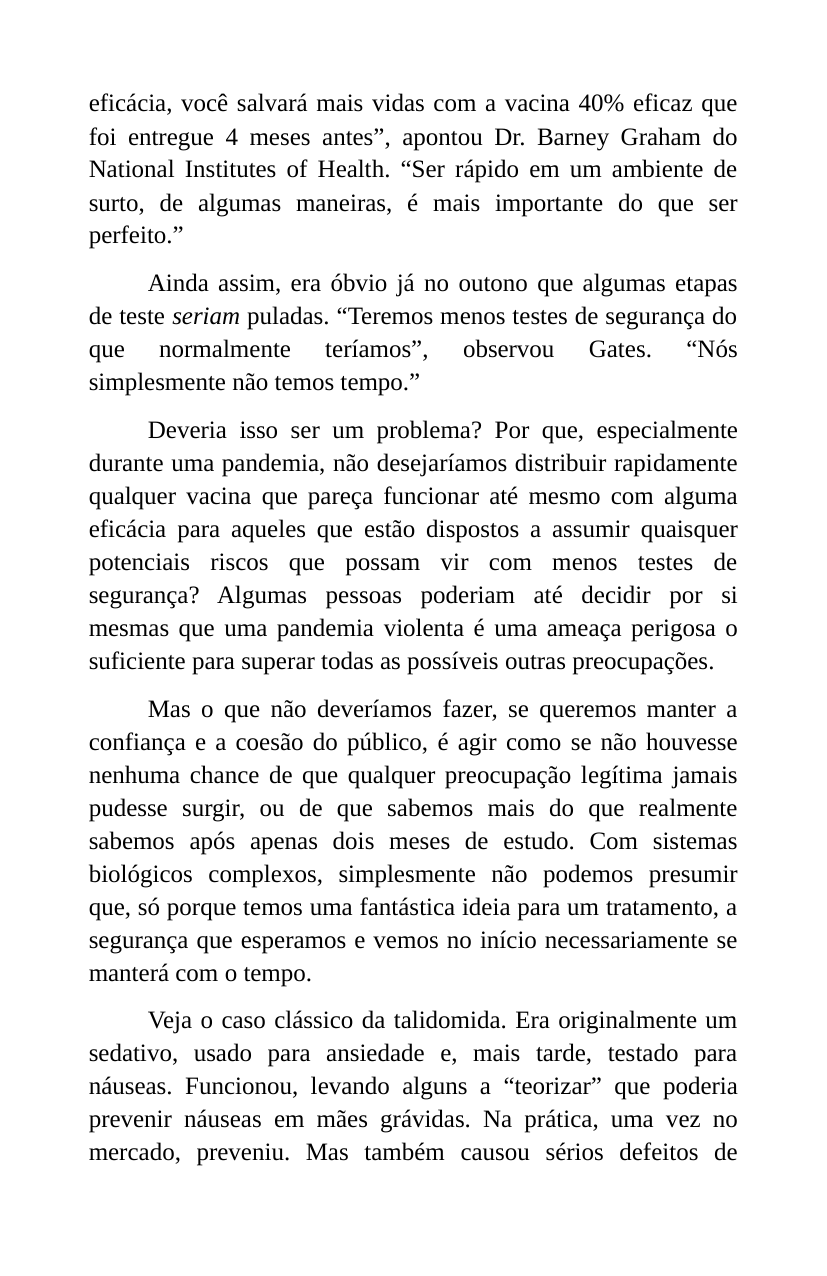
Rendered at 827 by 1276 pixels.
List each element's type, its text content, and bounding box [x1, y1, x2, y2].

text Mas o que não deveríamos fazer, se queremos manter a confiança e a coesão do público, é agir como se não houvesse nenhuma chance de que qualquer preocupação legítima jamais pudesse surgir, ou de que sabemos mais do que realmente sabemos após apenas dois meses de estudo. Com sistemas biológicos complexos, simplesmente não podemos presumir que, só porque temos uma fantástica ideia para um tratamento, a segurança que esperamos e vemos no início necessariamente se manterá com o tempo. [88, 694, 738, 987]
text Ainda assim, era óbvio já no outono que algumas etapas de teste seriam puladas. “Teremos menos testes de segurança do que normalmente teríamos”, observou Gates. “Nós simplesmente não temos tempo.” [88, 268, 738, 396]
text eficácia, você salvará mais vidas com a vacina 40% eficaz que foi entregue 4 meses antes”, apontou Dr. Barney Graham do National Institutes of Health. “Ser rápido em um ambiente de surto, de algumas maneiras, é mais importante do que ser perfeito.” [88, 88, 738, 249]
text Deveria isso ser um problema? Por que, especialmente durante uma pandemia, não desejaríamos distribuir rapidamente qualquer vacina que pareça funcionar até mesmo com alguma eficácia para aqueles que estão dispostos a assumir quaisquer potenciais riscos que possam vir com menos testes de segurança? Algumas pessoas poderiam até decidir por si mesmas que uma pandemia violenta é uma ameaça perigosa o suficiente para superar todas as possíveis outras preocupações. [88, 415, 738, 675]
text Veja o caso clássico da talidomida. Era originalmente um sedativo, usado para ansiedade e, mais tarde, testado para náuseas. Funcionou, levando alguns a “teorizar” que poderia prevenir náuseas em mães grávidas. Na prática, uma vez no mercado, preveniu. Mas também causou sérios defeitos de [88, 1005, 738, 1166]
